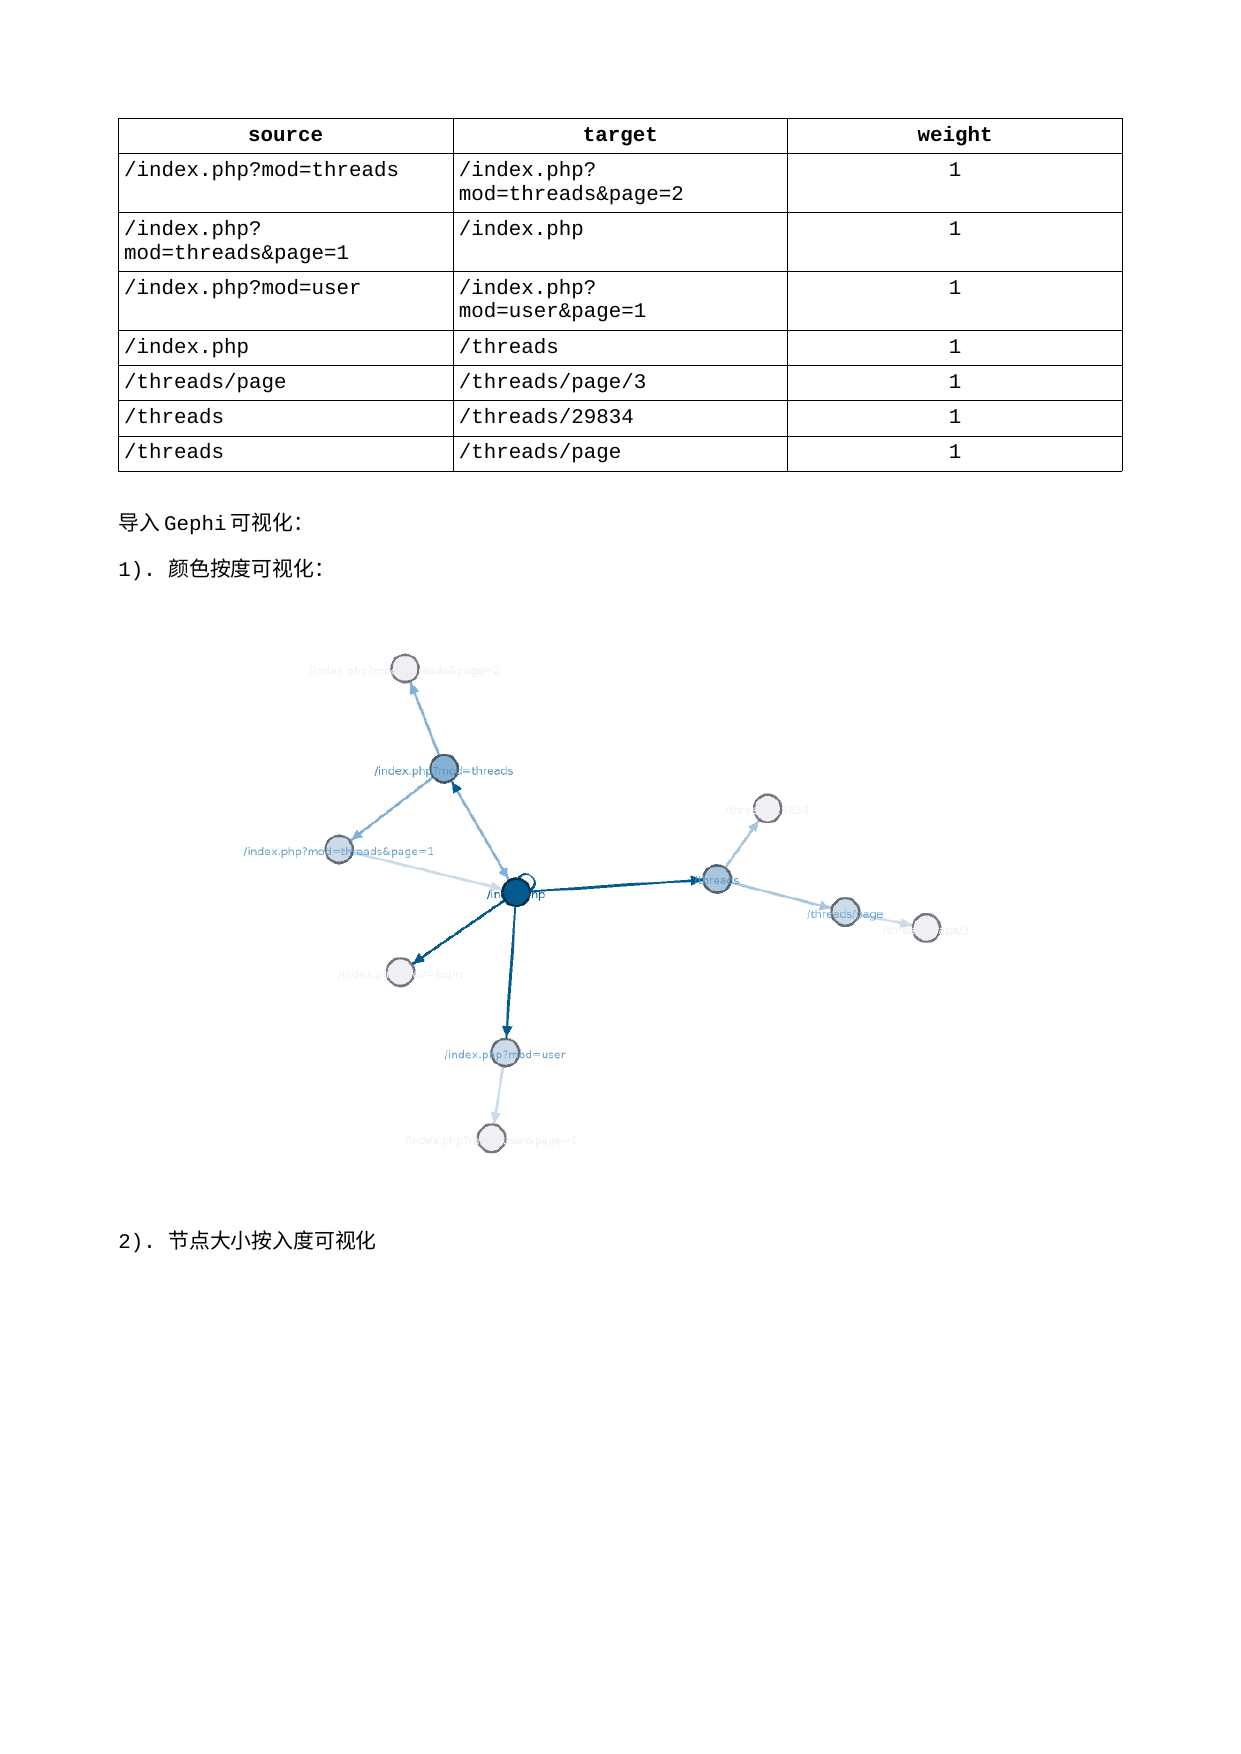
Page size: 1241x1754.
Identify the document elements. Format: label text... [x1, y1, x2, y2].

text 1). 颜色按度可视化： [118, 552, 1122, 582]
text 2). 节点大小按入度可视化 [118, 1224, 1122, 1255]
picture [168, 632, 1072, 1178]
table_cell /index.php?mod=user&page=1 [454, 272, 787, 330]
table_cell /threads [454, 331, 787, 365]
table_cell /index.php?mod=threads [119, 154, 453, 212]
table_cell 1 [788, 366, 1122, 400]
table_cell /threads/29834 [454, 401, 787, 436]
table_cell /threads [119, 437, 453, 471]
table_header weight [788, 119, 1122, 153]
table_cell /index.php?mod=threads&page=2 [454, 154, 787, 212]
table_cell 1 [788, 401, 1122, 436]
text 导入Gephi可视化： [118, 506, 1122, 537]
table_cell /index.php?mod=threads&page=1 [119, 213, 453, 271]
table_cell 1 [788, 331, 1122, 365]
table_cell /threads/page/3 [454, 366, 787, 400]
table_cell 1 [788, 437, 1122, 471]
table_cell /index.php?mod=user [119, 272, 453, 330]
table_cell /threads [119, 401, 453, 436]
table_cell 1 [788, 213, 1122, 271]
table_cell 1 [788, 272, 1122, 330]
table_cell /threads/page [119, 366, 453, 400]
table_header target [454, 119, 787, 153]
table_cell /threads/page [454, 437, 787, 471]
table_cell /index.php [119, 331, 453, 365]
table_cell /index.php [454, 213, 787, 271]
table_header source [119, 119, 453, 153]
table_cell 1 [788, 154, 1122, 212]
